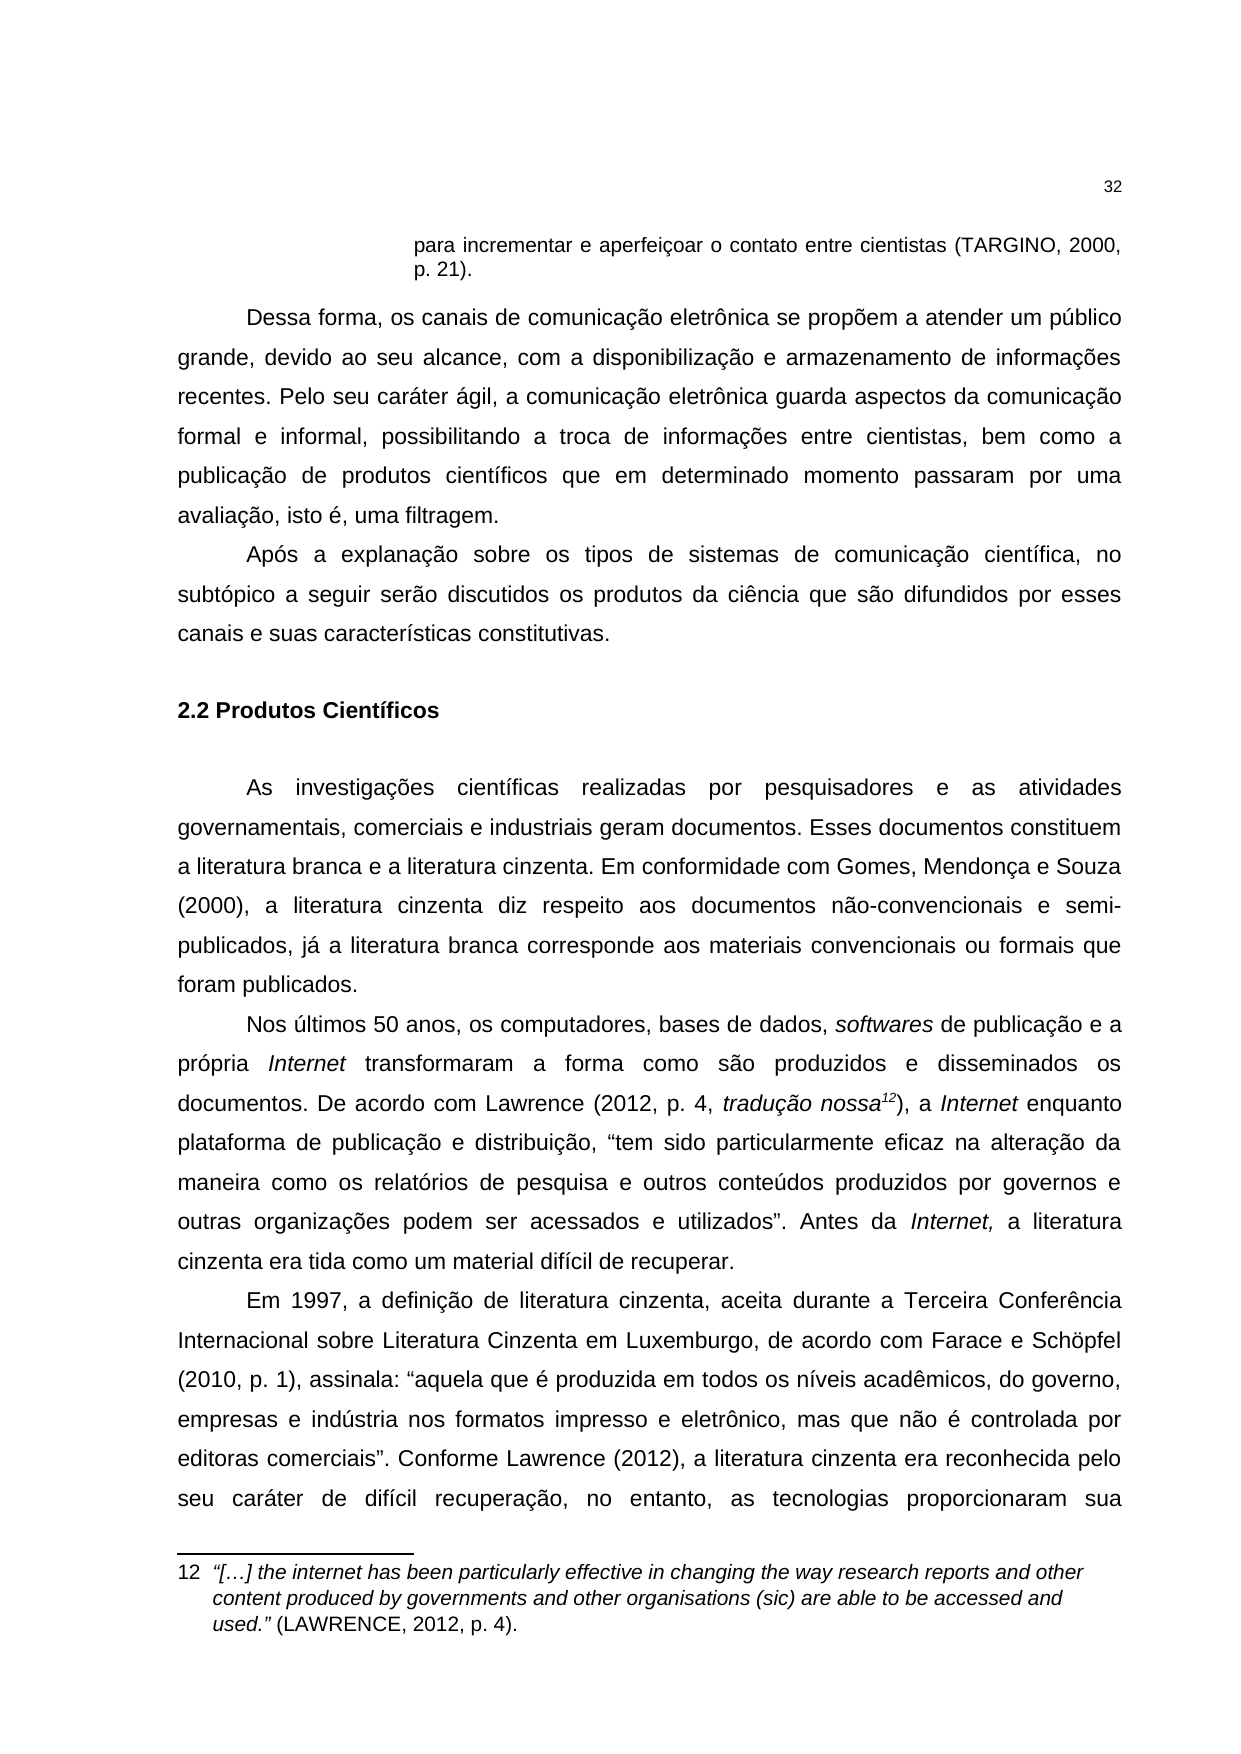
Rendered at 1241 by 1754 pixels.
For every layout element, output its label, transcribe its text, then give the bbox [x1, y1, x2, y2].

text para incrementar e aperfeiçoar o contato entre cientistas (TARGINO, 2000, p. 21). [413, 233, 1122, 281]
text As investigações científicas realizadas por pesquisadores e as atividades governamentais, comerciais e industriais geram documentos. Esses documentos constituem a literatura branca e a literatura cinzenta. Em conformidade com Gomes, Mendonça e Souza (2000), a literatura cinzenta diz respeito aos documentos não-convencionais e semi-publicados, já a literatura branca corresponde aos materiais convencionais ou formais que foram publicados. [177, 774, 1122, 998]
text Nos últimos 50 anos, os computadores, bases de dados, softwares de publicação e a própria Internet transformaram a forma como são produzidos e disseminados os documentos. De acordo com Lawrence (2012, p. 4, tradução nossa), a Internet enquanto plataforma de publicação e distribuição, “tem sido particularmente eficaz na alteração da maneira como os relatórios de pesquisa e outros conteúdos produzidos por governos e outras organizações podem ser acessados e utilizados”. Antes da Internet, a literatura cinzenta era tida como um material difícil de recuperar. [177, 1011, 1122, 1274]
text Em 1997, a definição de literatura cinzenta, aceita durante a Terceira Conferência Internacional sobre Literatura Cinzenta em Luxemburgo, de acordo com Farace e Schöpfel (2010, p. 1), assinala: “aquela que é produzida em todos os níveis acadêmicos, do governo, empresas e indústria nos formatos impresso e eletrônico, mas que não é controlada por editoras comerciais”. Conforme Lawrence (2012), a literatura cinzenta era reconhecida pelo seu caráter de difícil recuperação, no entanto, as tecnologias proporcionaram sua [177, 1287, 1122, 1511]
text Após a explanação sobre os tipos de sistemas de comunicação científica, no subtópico a seguir serão discutidos os produtos da ciência que são difundidos por esses canais e suas características constitutivas. [177, 541, 1122, 646]
text “[…] the internet has been particularly effective in changing the way research reports and other content produced by governments and other organisations (sic) are able to be accessed and used.” (LAWRENCE, 2012, p. 4). [177, 1560, 1122, 1636]
subtitle 2.2 Produtos Científicos [177, 697, 1122, 723]
text Dessa forma, os canais de comunicação eletrônica se propõem a atender um público grande, devido ao seu alcance, com a disponibilização e armazenamento de informações recentes. Pelo seu caráter ágil, a comunicação eletrônica guarda aspectos da comunicação formal e informal, possibilitando a troca de informações entre cientistas, bem como a publicação de produtos científicos que em determinado momento passaram por uma avaliação, isto é, uma filtragem. [177, 304, 1122, 528]
